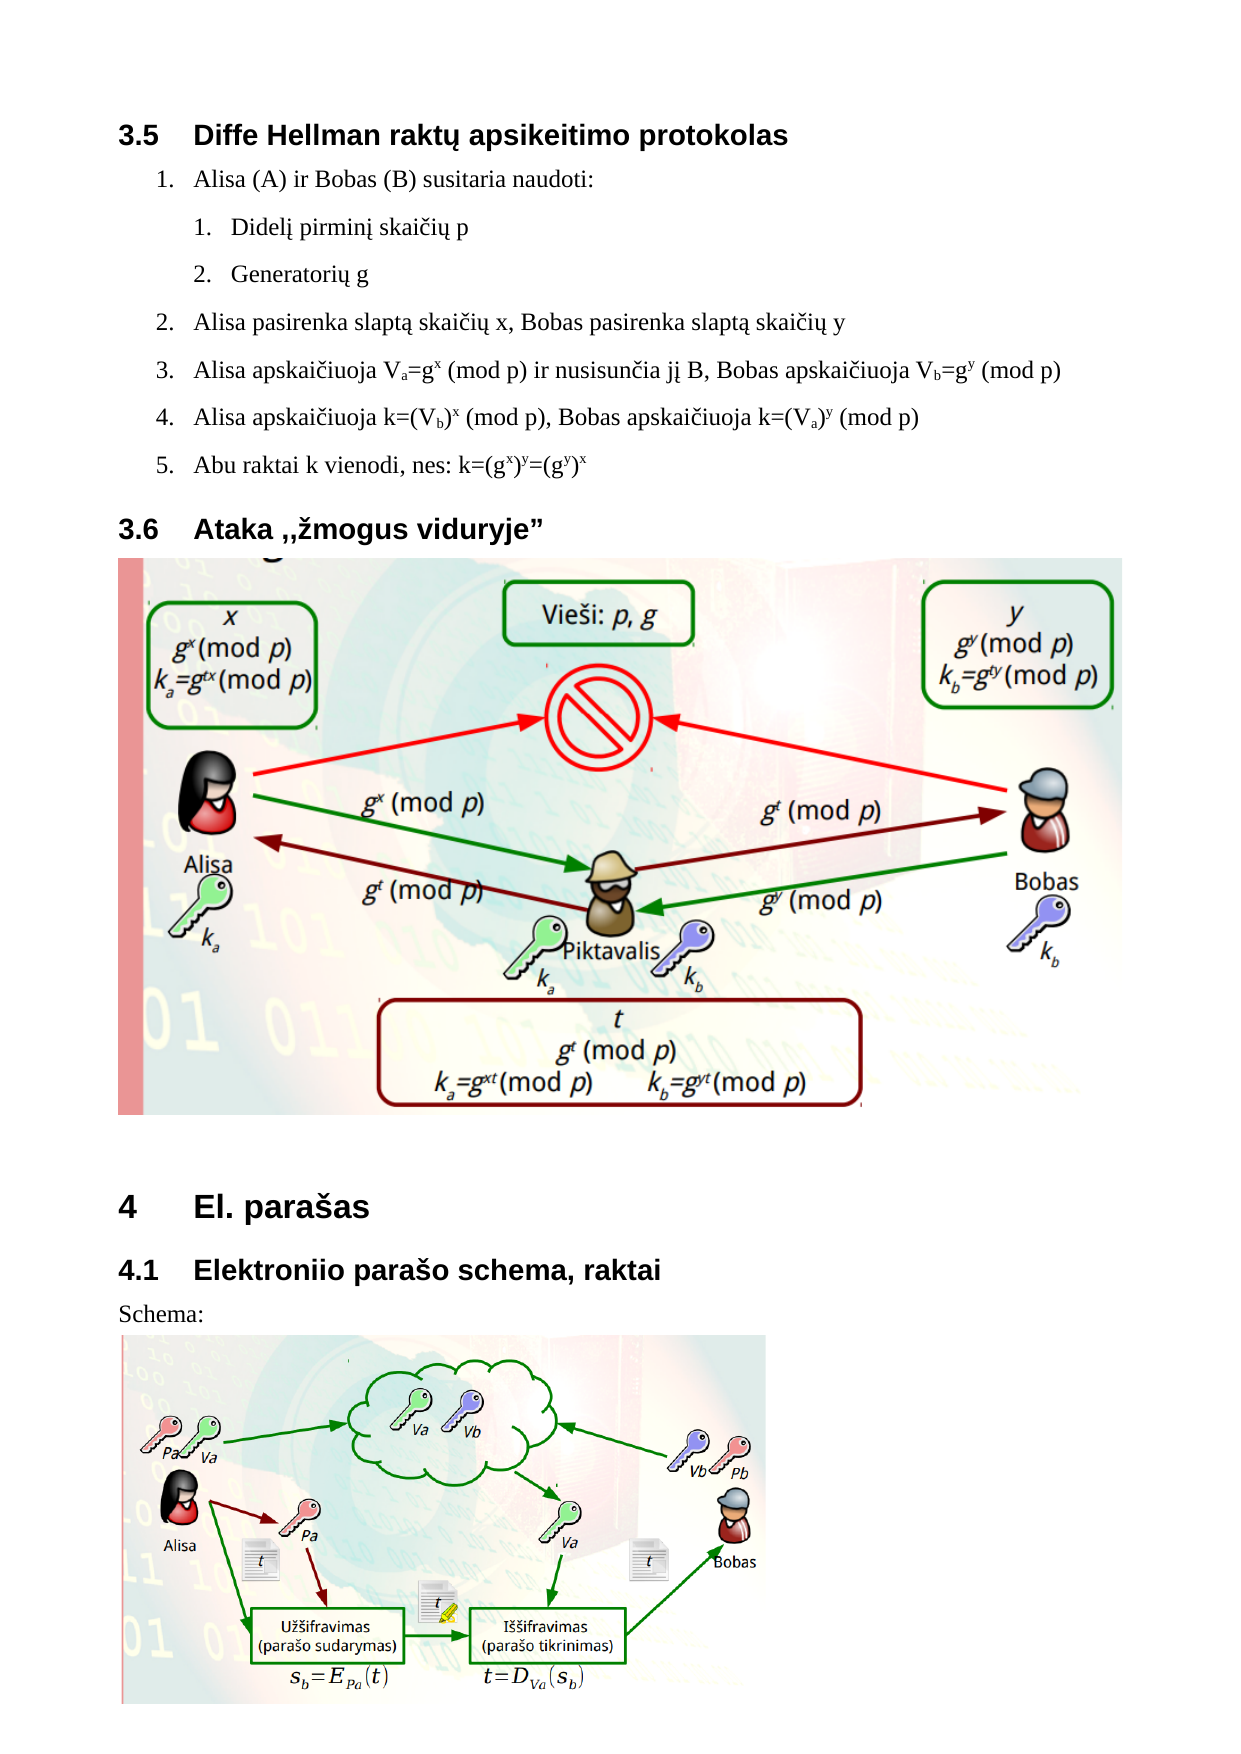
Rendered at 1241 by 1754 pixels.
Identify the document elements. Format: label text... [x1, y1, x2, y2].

list Abu raktai k vienodi, nes: k=(gx)y=(gy)x [156, 450, 1122, 479]
list Generatorių g [193, 259, 1122, 288]
subtitle El. parašas [118, 1187, 1122, 1226]
picture [118, 558, 1123, 1115]
list Didelį pirminį skaičių p [193, 212, 1122, 241]
list Alisa apskaičiuoja k=(Vb)x (mod p), Bobas apskaičiuoja k=(Va)y (mod p) [156, 402, 1122, 431]
list Alisa pasirenka slaptą skaičių x, Bobas pasirenka slaptą skaičių y [156, 307, 1122, 336]
list Alisa apskaičiuoja Va=gx (mod p) ir nusisunčia jį B, Bobas apskaičiuoja Vb=gy (mod p) [156, 355, 1122, 383]
subtitle Ataka ,,žmogus viduryje” [118, 512, 1122, 546]
text Schema: [118, 1299, 1122, 1328]
picture [121, 1335, 766, 1704]
subtitle Elektroniio parašo schema, raktai [118, 1253, 1122, 1286]
list Alisa (A) ir Bobas (B) susitaria naudoti: [156, 164, 1122, 193]
subtitle Diffe Hellman raktų apsikeitimo protokolas [118, 118, 1122, 152]
